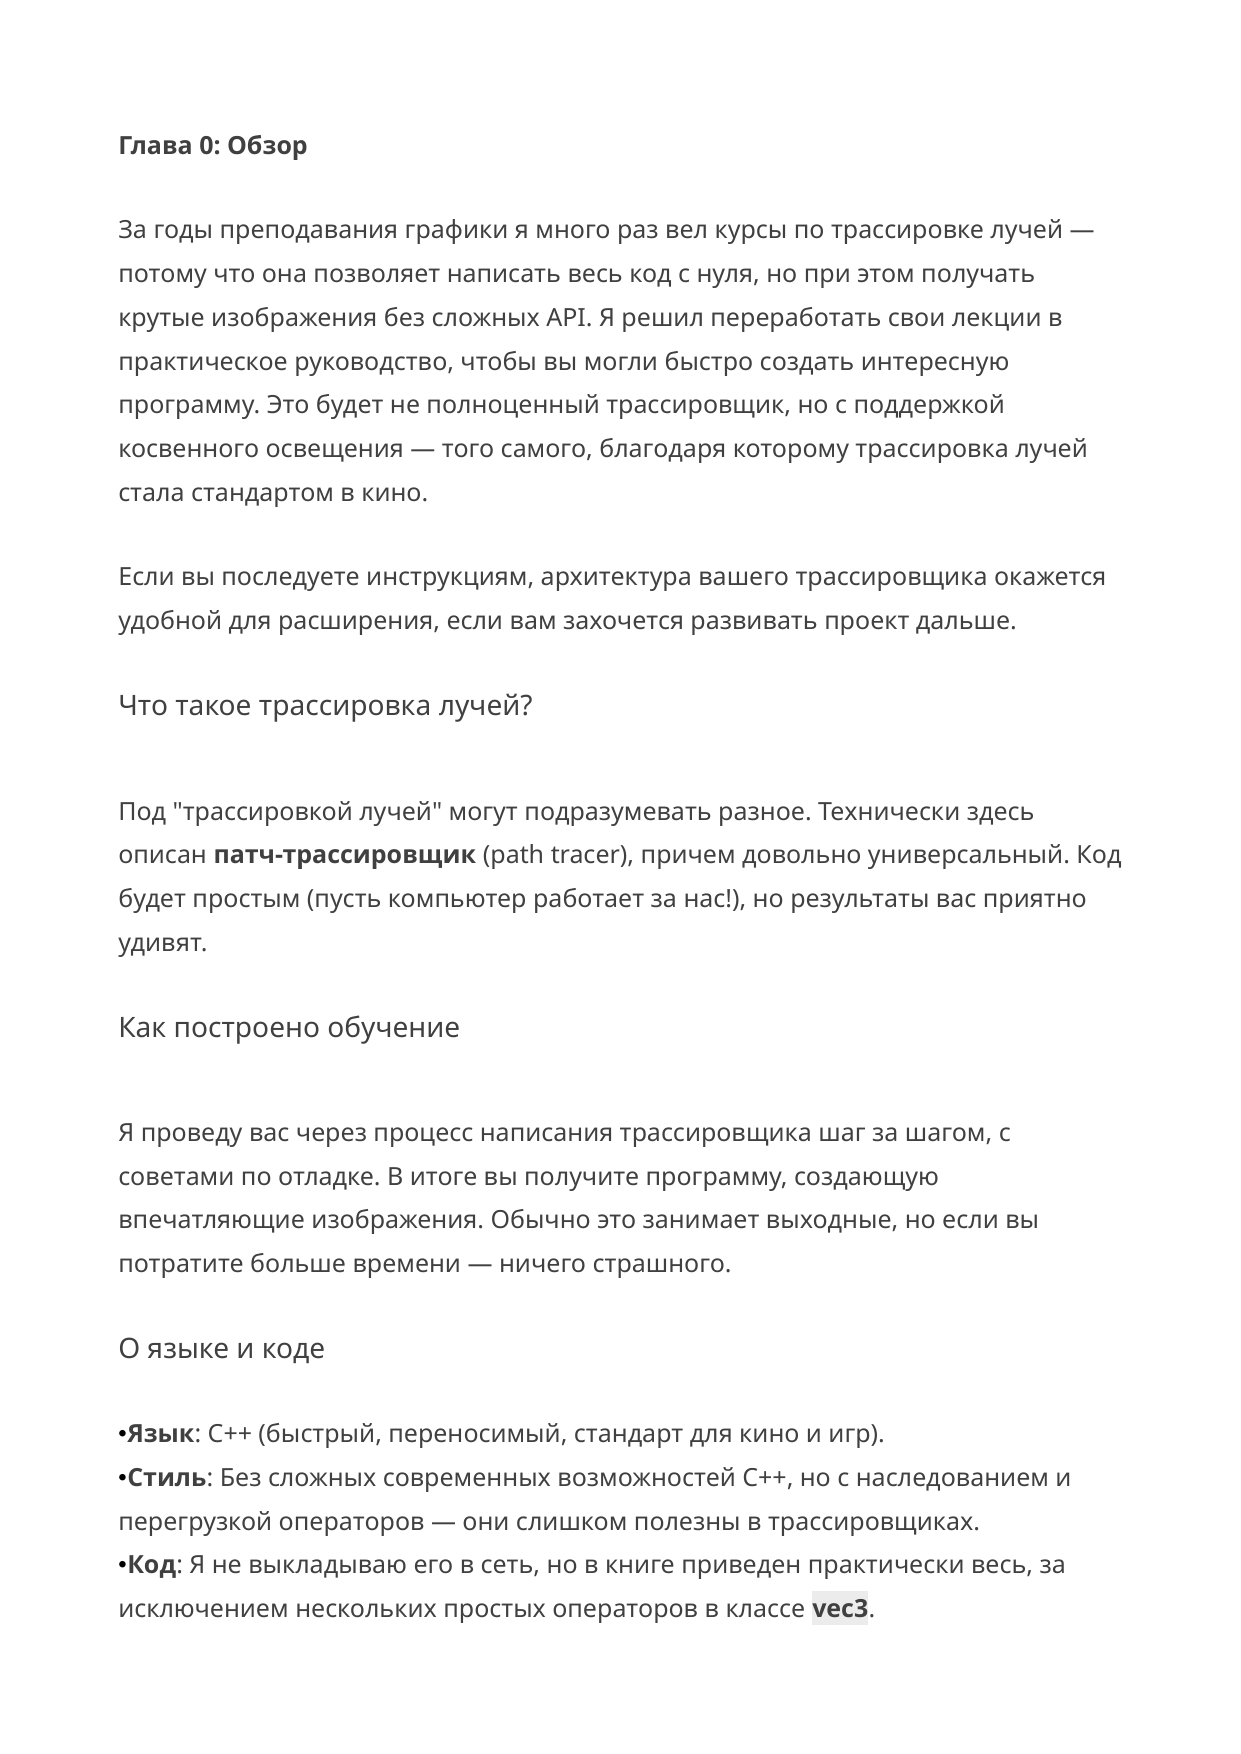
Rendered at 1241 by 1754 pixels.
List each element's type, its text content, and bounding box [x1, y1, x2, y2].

text Я проведу вас через процесс написания трассировщика шаг за шагом, с советами по отладке. В итоге вы получите программу, создающую впечатляющие изображения. Обычно это занимает выходные, но если вы потратите больше времени — ничего страшного. [118, 1105, 1122, 1280]
subtitle О языке и коде [118, 1328, 1122, 1367]
text Под "трассировкой лучей" могут подразумевать разное. Технически здесь описан патч-трассировщик (path tracer), причем довольно универсальный. Код будет простым (пусть компьютер работает за нас!), но результаты вас приятно удивят. [118, 783, 1122, 958]
text За годы преподавания графики я много раз вел курсы по трассировке лучей — потому что она позволяет написать весь код с нуля, но при этом получать крутые изображения без сложных API. Я решил переработать свои лекции в практическое руководство, чтобы вы могли быстро создать интересную программу. Это будет не полноценный трассировщик, но с поддержкой косвенного освещения — того самого, благодаря которому трассировка лучей стала стандартом в кино. [118, 202, 1122, 509]
subtitle Как построено обучение [118, 1007, 1122, 1045]
subtitle Что такое трассировка лучей? [118, 685, 1122, 724]
list Стиль: Без сложных современных возможностей C++, но с наследованием и перегрузкой операторов — они слишком полезны в трассировщиках. [118, 1450, 1122, 1537]
list Язык: C++ (быстрый, переносимый, стандарт для кино и игр). [118, 1406, 1122, 1450]
text Если вы последуете инструкциям, архитектура вашего трассировщика окажется удобной для расширения, если вам захочется развивать проект дальше. [118, 549, 1122, 637]
list Код: Я не выкладываю его в сеть, но в книге приведен практически весь, за исключением нескольких простых операторов в классе vec3. [118, 1537, 1122, 1625]
text Глава 0: Обзор [118, 118, 1122, 162]
